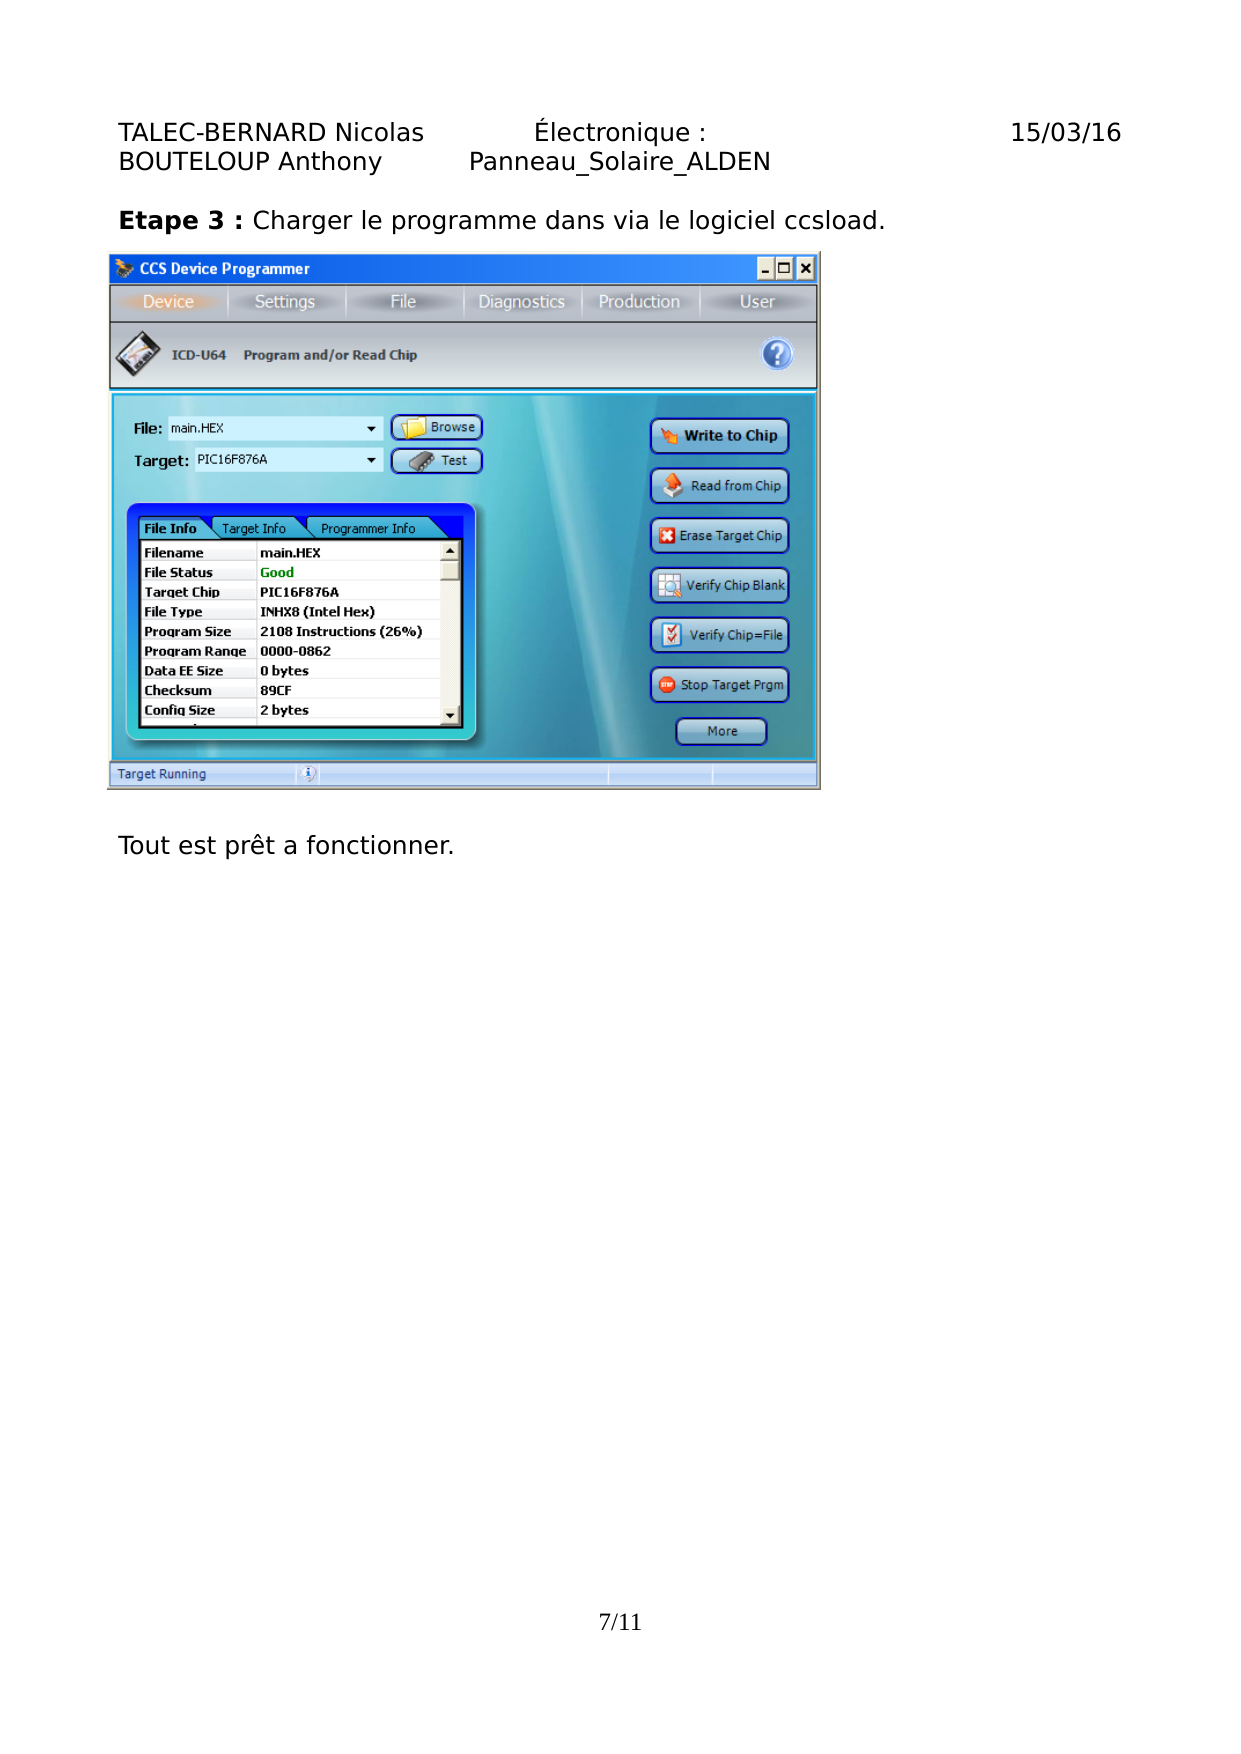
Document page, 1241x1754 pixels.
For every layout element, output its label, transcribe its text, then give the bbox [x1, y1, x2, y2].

picture [106, 251, 821, 790]
text Tout est prêt a fonctionner. [118, 831, 1122, 860]
text Etape 3 : Charger le programme dans via le logiciel ccsload. [118, 206, 1122, 235]
